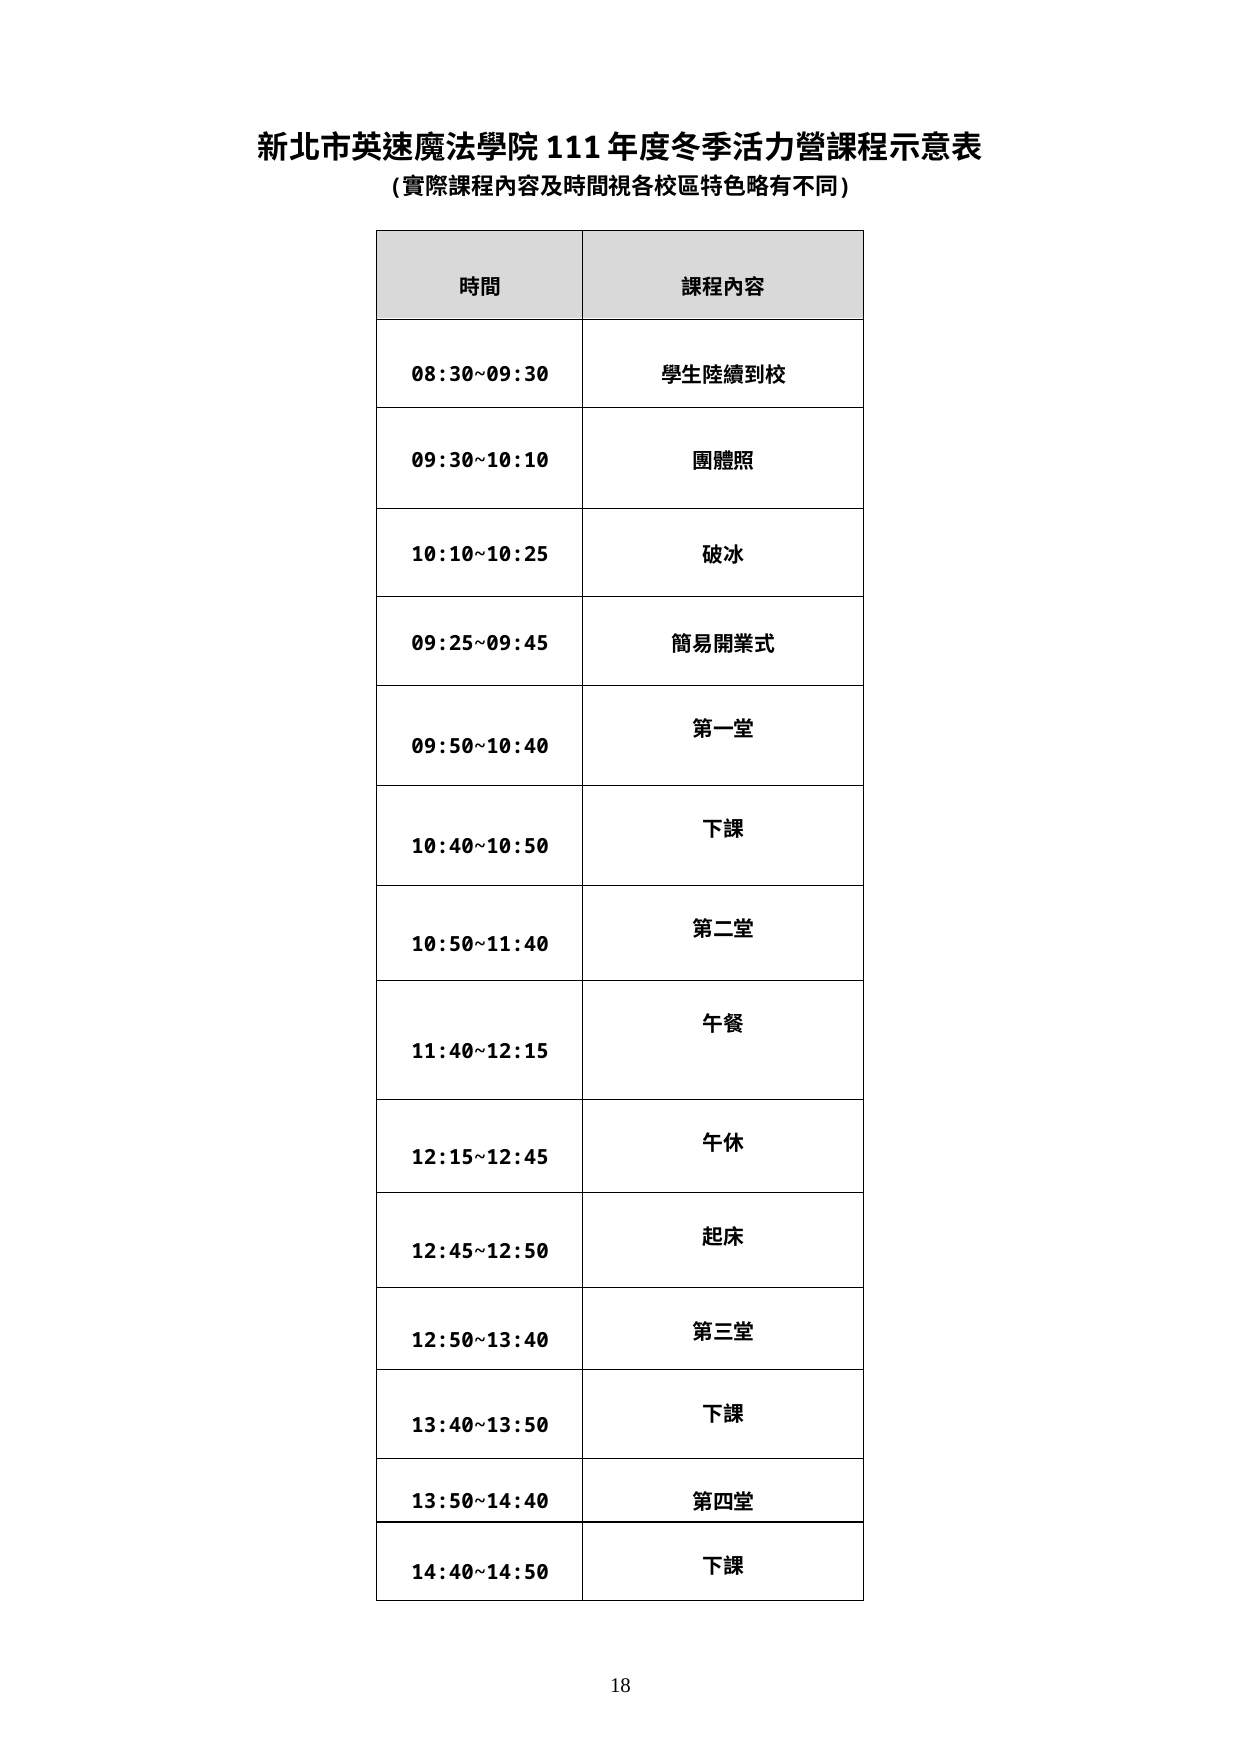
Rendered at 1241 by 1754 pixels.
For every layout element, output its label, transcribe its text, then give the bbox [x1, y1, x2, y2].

table_cell 12:50~13:40 [377, 1288, 582, 1369]
table_header 課程內容 [583, 231, 863, 318]
table_cell 起床 [583, 1193, 863, 1287]
text 新北市英速魔法學院111年度冬季活力營課程示意表 (實際課程內容及時間視各校區特色略有不同) [118, 122, 1122, 201]
table_cell 團體照 [583, 408, 863, 507]
table_cell 午休 [583, 1100, 863, 1192]
table_cell 13:50~14:40 [377, 1459, 582, 1521]
table_cell 第四堂 [583, 1459, 863, 1521]
table_cell 第三堂 [583, 1288, 863, 1369]
table_cell 09:25~09:45 [377, 597, 582, 684]
table_cell 學生陸續到校 [583, 320, 863, 407]
table_cell 下課 [583, 1523, 863, 1600]
table_cell 09:50~10:40 [377, 686, 582, 785]
table_cell 下課 [583, 786, 863, 885]
table_cell 破冰 [583, 509, 863, 596]
table_cell 12:45~12:50 [377, 1193, 582, 1287]
table_cell 午餐 [583, 981, 863, 1098]
table_cell 12:15~12:45 [377, 1100, 582, 1192]
table_cell 11:40~12:15 [377, 981, 582, 1098]
table_cell 13:40~13:50 [377, 1370, 582, 1458]
table_cell 10:50~11:40 [377, 886, 582, 980]
table_cell 08:30~09:30 [377, 320, 582, 407]
table_cell 09:30~10:10 [377, 408, 582, 507]
table_header 時間 [377, 231, 582, 318]
table_cell 第二堂 [583, 886, 863, 980]
table_cell 第一堂 [583, 686, 863, 785]
table_cell 下課 [583, 1370, 863, 1458]
table_cell 10:10~10:25 [377, 509, 582, 596]
table_cell 10:40~10:50 [377, 786, 582, 885]
table_cell 簡易開業式 [583, 597, 863, 684]
table_cell 14:40~14:50 [377, 1523, 582, 1600]
